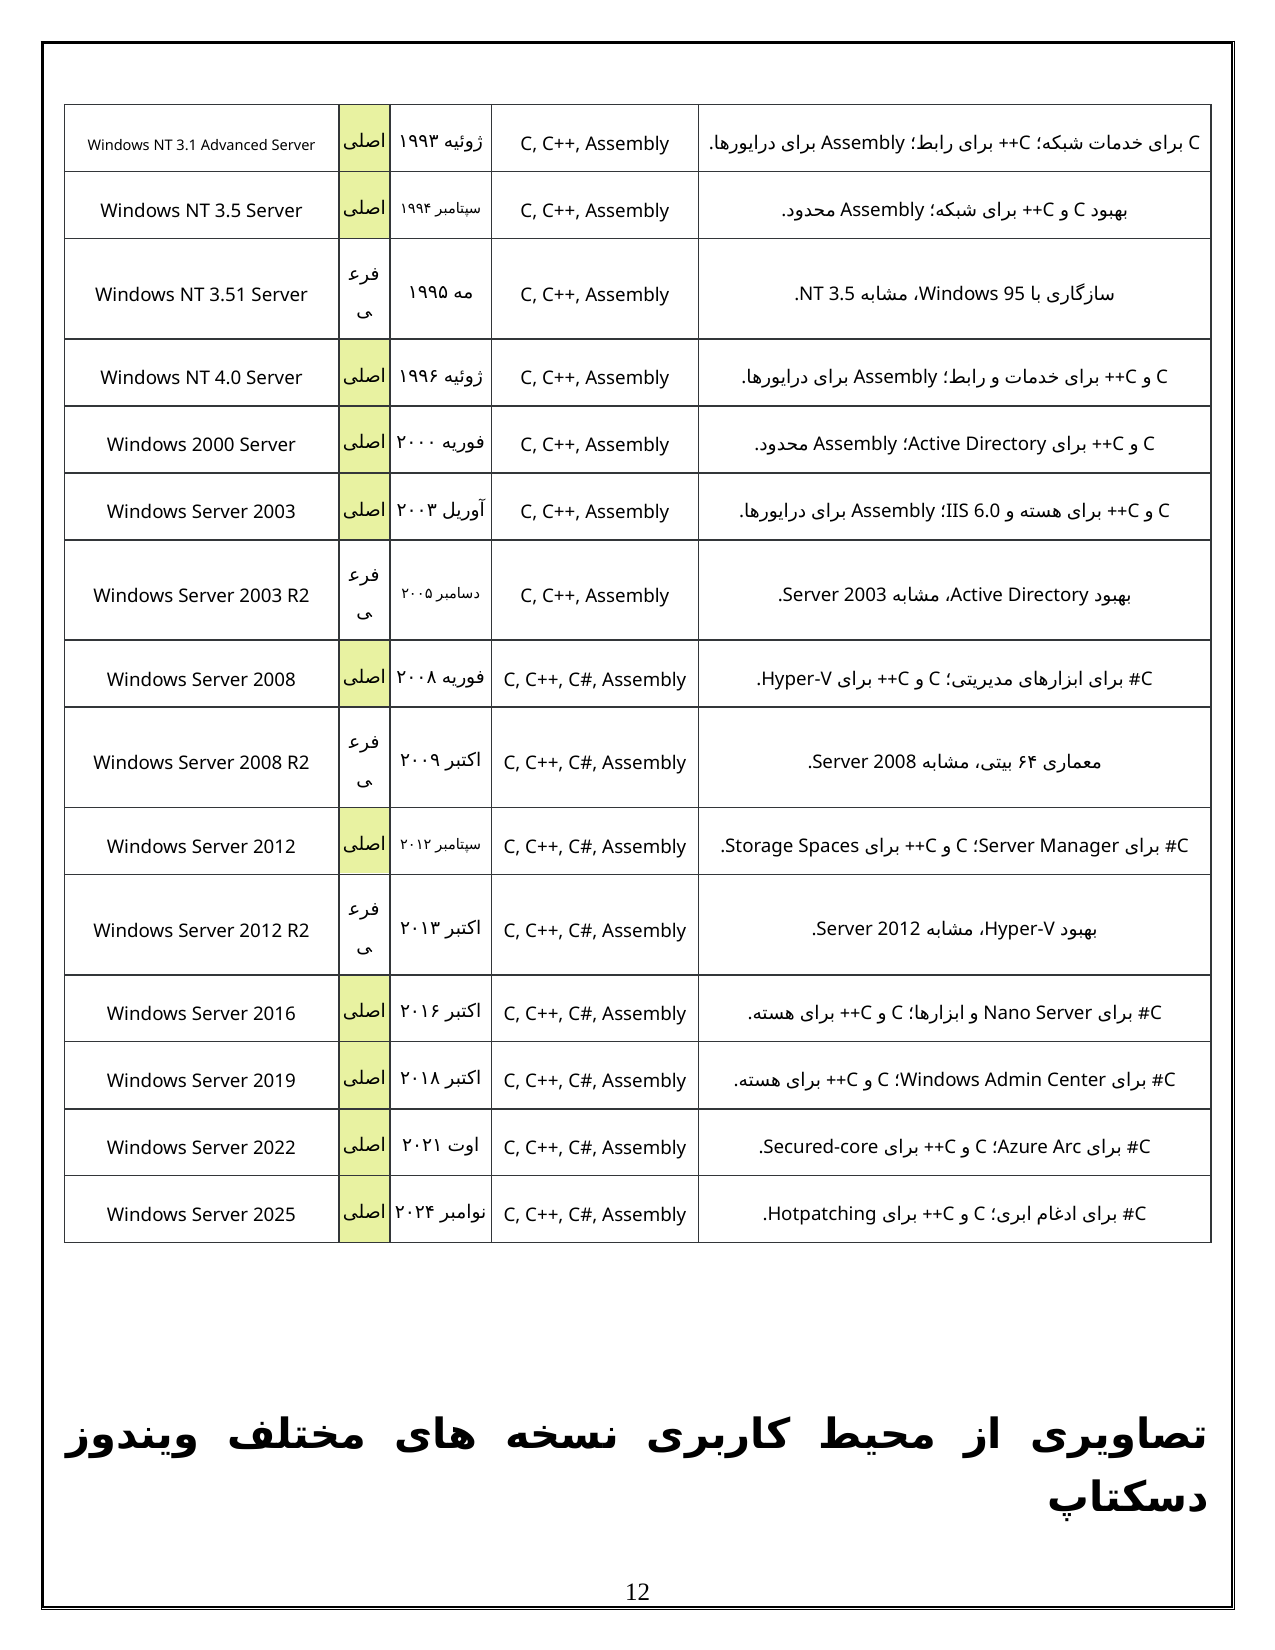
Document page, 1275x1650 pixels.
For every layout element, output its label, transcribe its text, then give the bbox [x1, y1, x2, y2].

table_cell اکتبر ۲۰۱۳ [391, 875, 491, 974]
table_cell C# برای Nano Server و ابزارها؛ C و C++ برای هسته. [699, 976, 1210, 1041]
table_cell Windows Server 2012 [65, 808, 338, 873]
table_cell C, C++, C#, Assembly [492, 641, 698, 706]
table_cell C و C++ برای Active Directory؛ Assembly محدود. [699, 407, 1210, 472]
table_cell آوریل ۲۰۰۳ [391, 474, 491, 539]
table_cell C, C++, Assembly [492, 105, 698, 171]
subtitle تصاویری از محیط کاربری نسخه های مختلف ویندوز دسکتاپ [66, 1411, 1209, 1528]
table_cell Windows Server 2016 [65, 976, 338, 1041]
table_cell اوت ۲۰۲۱ [391, 1110, 491, 1175]
table_cell فوریه ۲۰۰۰ [391, 407, 491, 472]
table_cell سپتامبر ۲۰۱۲ [391, 808, 491, 873]
table_cell اصلی [340, 1042, 389, 1108]
table_cell فرعی [340, 708, 389, 807]
table_cell C, C++, C#, Assembly [492, 976, 698, 1041]
table_cell Windows NT 4.0 Server [65, 340, 338, 405]
table_cell C# برای Server Manager؛ C و C++ برای Storage Spaces. [699, 808, 1210, 873]
table_cell Windows NT 3.5 Server [65, 172, 338, 238]
table_cell C, C++, C#, Assembly [492, 875, 698, 974]
table_cell مه ۱۹۹۵ [391, 239, 491, 338]
table_cell اکتبر ۲۰۱۶ [391, 976, 491, 1041]
table_cell اصلی [340, 808, 389, 873]
table_cell اصلی [340, 172, 389, 238]
table_cell اصلی [340, 340, 389, 405]
table_cell Windows Server 2012 R2 [65, 875, 338, 974]
table_cell اصلی [340, 105, 389, 171]
table_cell C, C++, C#, Assembly [492, 808, 698, 873]
table_cell C, C++, Assembly [492, 407, 698, 472]
table_cell Windows Server 2008 R2 [65, 708, 338, 807]
table_cell فرعی [340, 239, 389, 338]
table_cell C# برای ادغام ابری؛ C و C++ برای Hotpatching. [699, 1176, 1210, 1242]
table_cell نوامبر ۲۰۲۴ [391, 1176, 491, 1242]
table_cell ژوئیه ۱۹۹۶ [391, 340, 491, 405]
table_cell C, C++, C#, Assembly [492, 1042, 698, 1108]
table_cell Windows Server 2003 R2 [65, 541, 338, 639]
table_cell Windows Server 2019 [65, 1042, 338, 1108]
table_cell اصلی [340, 641, 389, 706]
table_cell ژوئیه ۱۹۹۳ [391, 105, 491, 171]
table_cell اصلی [340, 976, 389, 1041]
table_cell C, C++, C#, Assembly [492, 1176, 698, 1242]
table_cell Windows Server 2003 [65, 474, 338, 539]
table_cell اصلی [340, 1110, 389, 1175]
table_cell C, C++, Assembly [492, 172, 698, 238]
table_cell Windows Server 2008 [65, 641, 338, 706]
table_cell Windows NT 3.1 Advanced Server [65, 105, 338, 171]
table_cell C, C++, Assembly [492, 474, 698, 539]
table_cell C و C++ برای هسته و IIS 6.0؛ Assembly برای درایورها. [699, 474, 1210, 539]
table_cell اصلی [340, 407, 389, 472]
table_cell معماری ۶۴ بیتی، مشابه Server 2008. [699, 708, 1210, 807]
table_cell بهبود Hyper-V، مشابه Server 2012. [699, 875, 1210, 974]
table_cell C# برای ابزارهای مدیریتی؛ C و C++ برای Hyper-V. [699, 641, 1210, 706]
table_cell دسامبر ۲۰۰۵ [391, 541, 491, 639]
table_cell Windows Server 2022 [65, 1110, 338, 1175]
table_cell Windows Server 2025 [65, 1176, 338, 1242]
table_cell C# برای Azure Arc؛ C و C++ برای Secured-core. [699, 1110, 1210, 1175]
table_cell اکتبر ۲۰۰۹ [391, 708, 491, 807]
table_cell سپتامبر ۱۹۹۴ [391, 172, 491, 238]
table_cell Windows 2000 Server [65, 407, 338, 472]
table_cell C, C++, Assembly [492, 239, 698, 338]
table_cell بهبود Active Directory، مشابه Server 2003. [699, 541, 1210, 639]
table_cell C و C++ برای خدمات و رابط؛ Assembly برای درایورها. [699, 340, 1210, 405]
table_cell Windows NT 3.51 Server [65, 239, 338, 338]
table_cell C# برای Windows Admin Center؛ C و C++ برای هسته. [699, 1042, 1210, 1108]
table_cell C, C++, Assembly [492, 541, 698, 639]
table_cell فوریه ۲۰۰۸ [391, 641, 491, 706]
table_cell C برای خدمات شبکه؛ C++ برای رابط؛ Assembly برای درایورها. [699, 105, 1210, 171]
table_cell C, C++, C#, Assembly [492, 708, 698, 807]
table_cell اصلی [340, 1176, 389, 1242]
table_cell بهبود C و C++ برای شبکه؛ Assembly محدود. [699, 172, 1210, 238]
table_cell C, C++, Assembly [492, 340, 698, 405]
table_cell C, C++, C#, Assembly [492, 1110, 698, 1175]
table_cell اکتبر ۲۰۱۸ [391, 1042, 491, 1108]
table_cell فرعی [340, 541, 389, 639]
table_cell فرعی [340, 875, 389, 974]
table_cell سازگاری با Windows 95، مشابه NT 3.5. [699, 239, 1210, 338]
table_cell اصلی [340, 474, 389, 539]
